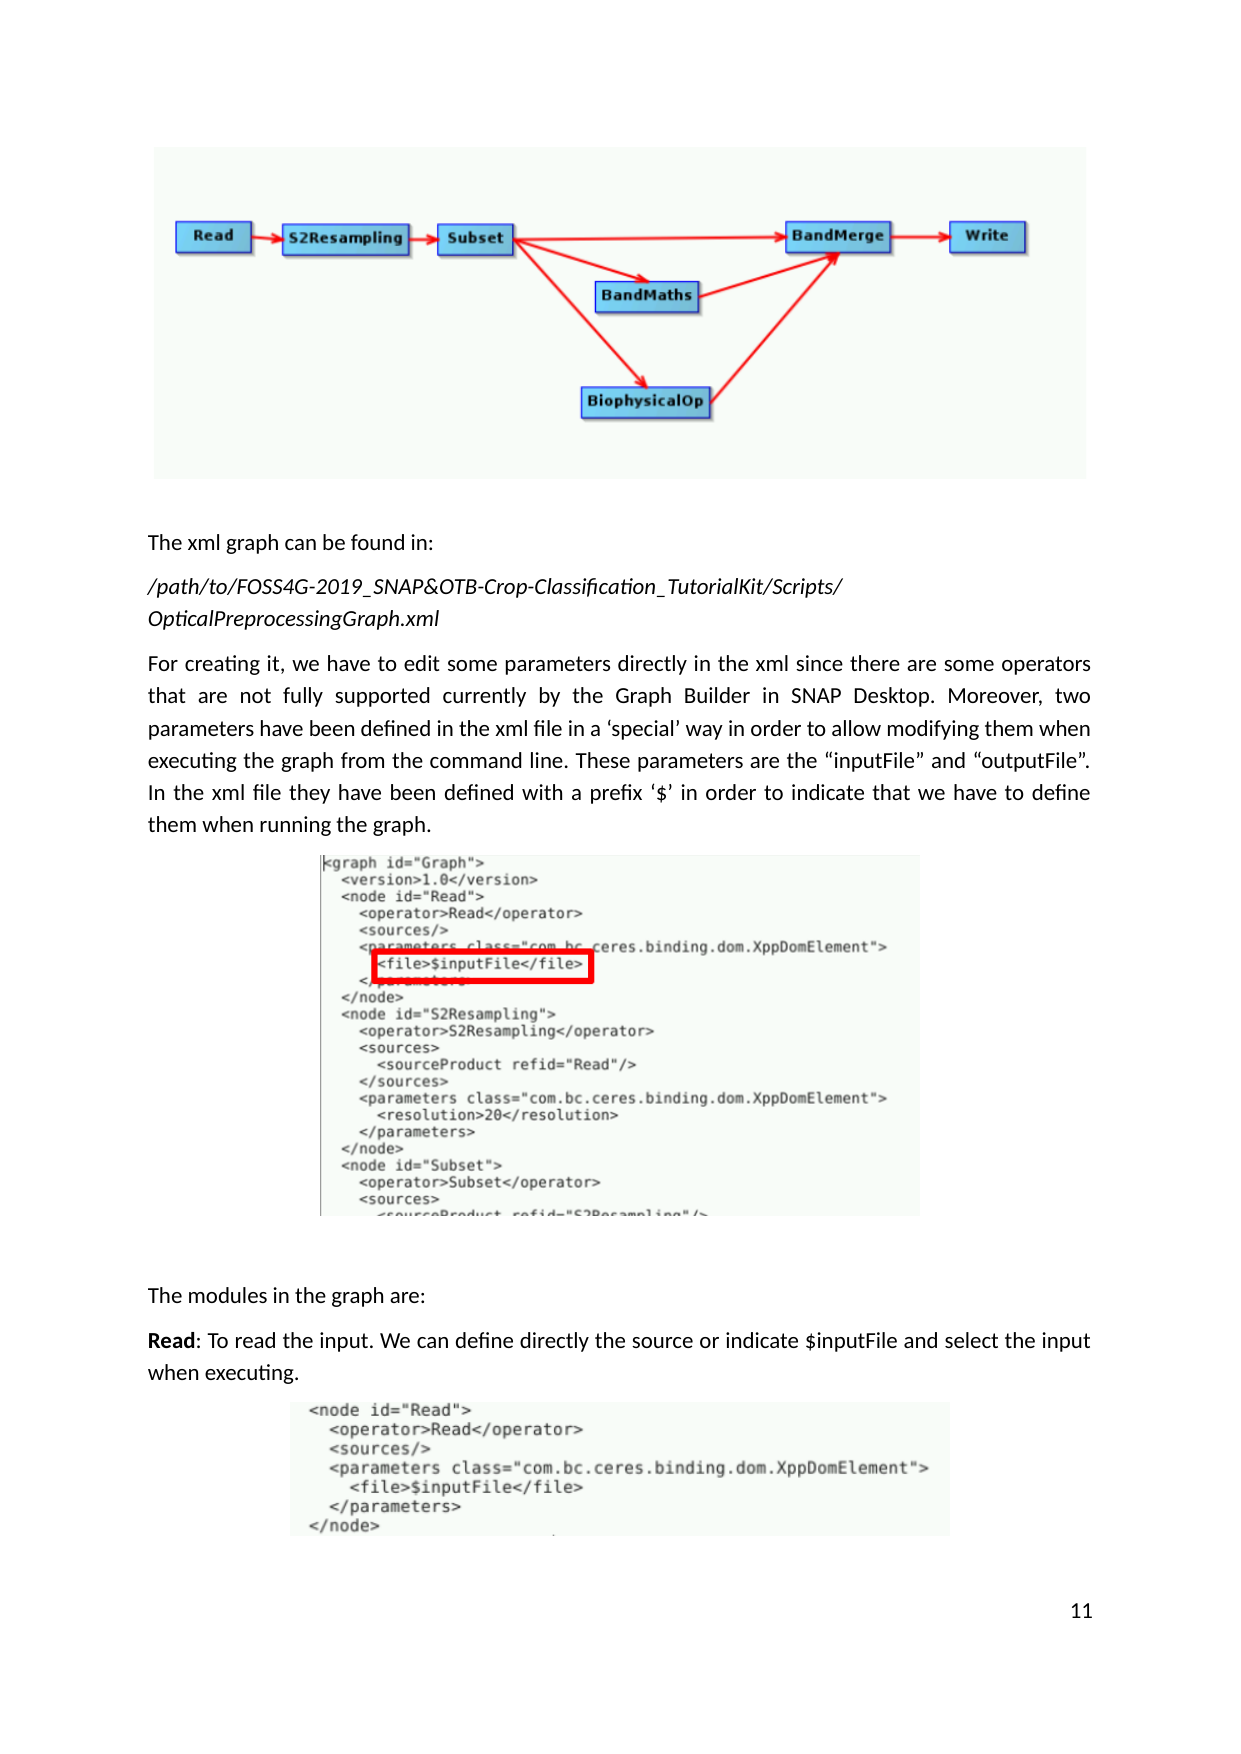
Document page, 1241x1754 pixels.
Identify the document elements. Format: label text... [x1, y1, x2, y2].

text The modules in the graph are: [148, 1281, 1093, 1309]
text Read: To read the input. We can define directly the source or indicate $inputFile and select the input when executing. [148, 1326, 1093, 1386]
picture [320, 855, 920, 1216]
picture [290, 1402, 950, 1536]
text For creating it, we have to edit some parameters directly in the xml since there are some operators that are not fully supported currently by the Graph Builder in SNAP Desktop. Moreover, two parameters have been defined in the xml file in a ‘special’ way in order to allow modifying them when executing the graph from the command line. These parameters are the “inputFile” and “outputFile”. In the xml file they have been defined with a prefix ‘$’ in order to indicate that we have to define them when running the graph. [148, 649, 1093, 838]
picture [153, 147, 1087, 479]
text /path/to/FOSS4G-2019_SNAP&OTB-Crop-Classification_TutorialKit/Scripts/OpticalPreprocessingGraph.xml [148, 572, 1093, 633]
text The xml graph can be found in: [148, 528, 1093, 556]
